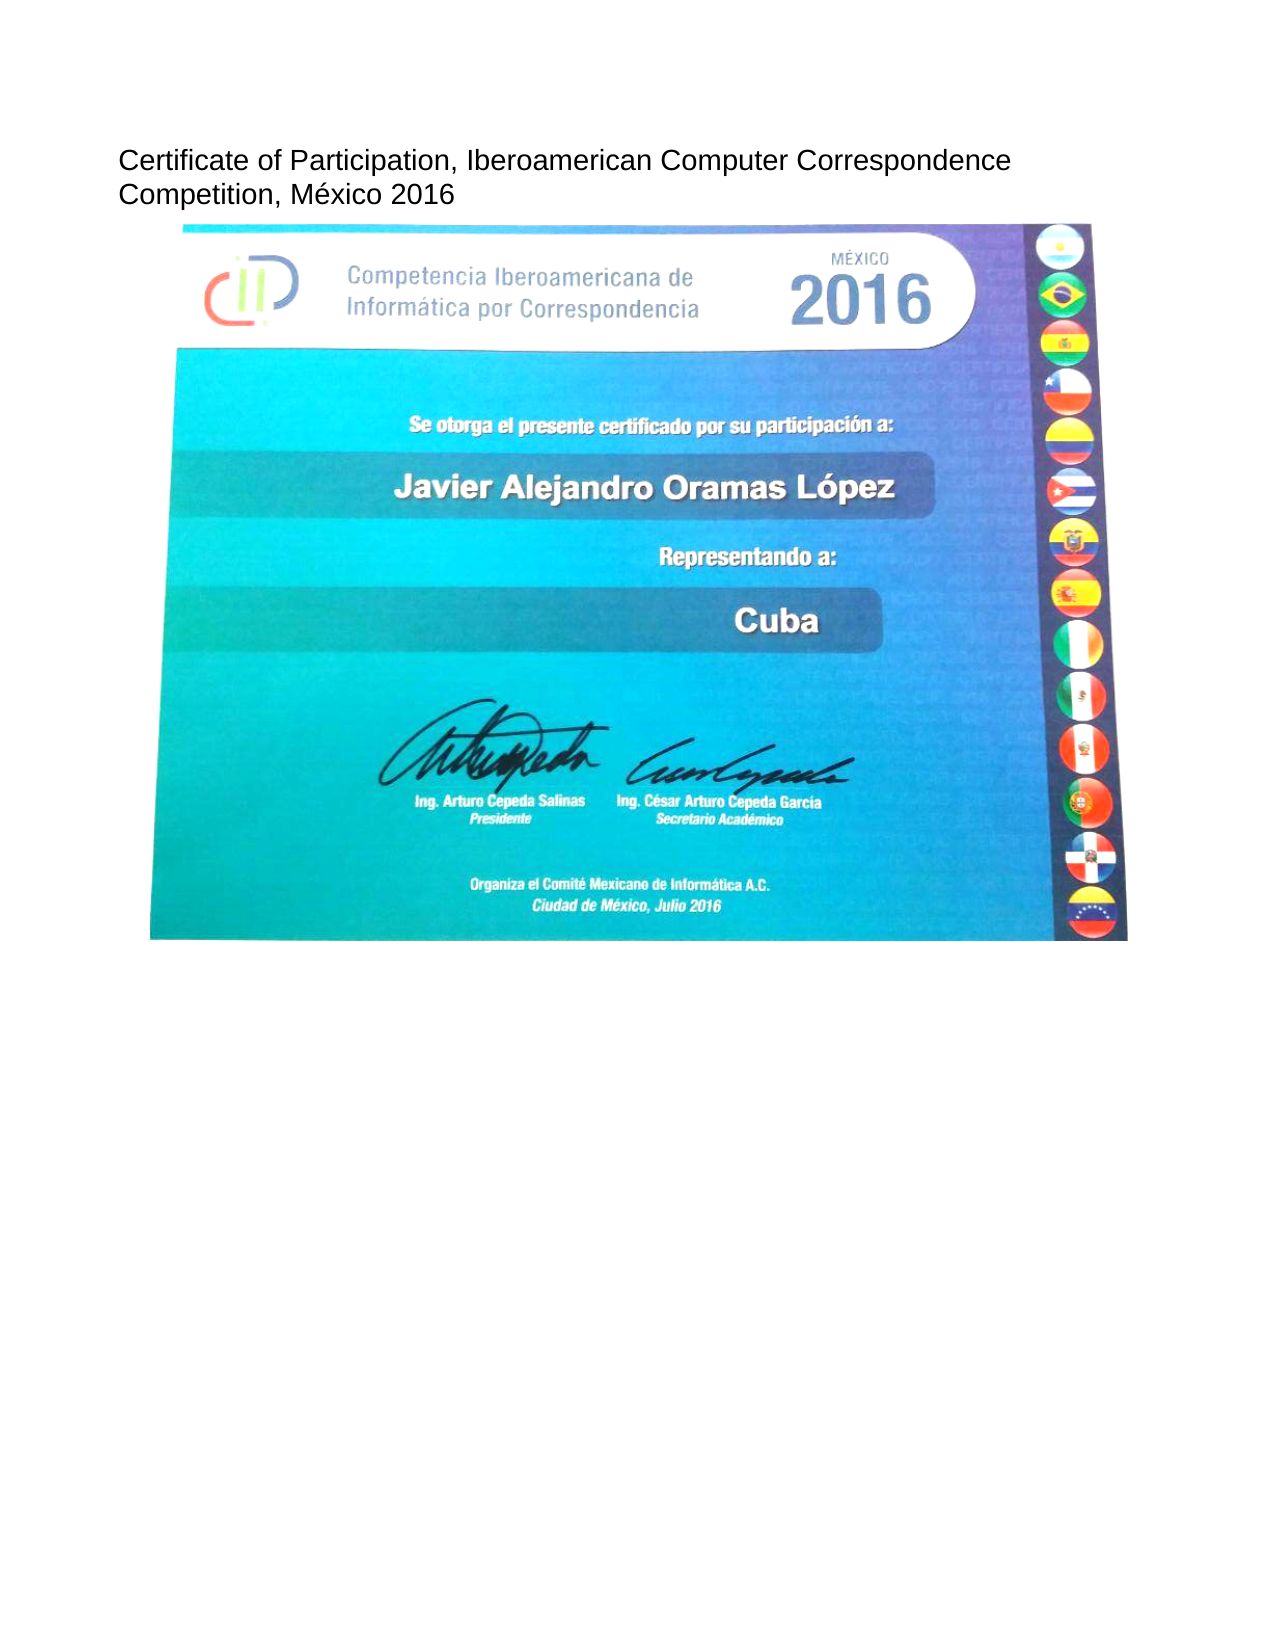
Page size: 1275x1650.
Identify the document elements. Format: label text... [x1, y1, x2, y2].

subtitle Certificate of Participation, Iberoamerican Computer Correspondence Competition, México 2016 [118, 143, 1157, 210]
picture [147, 222, 1128, 941]
